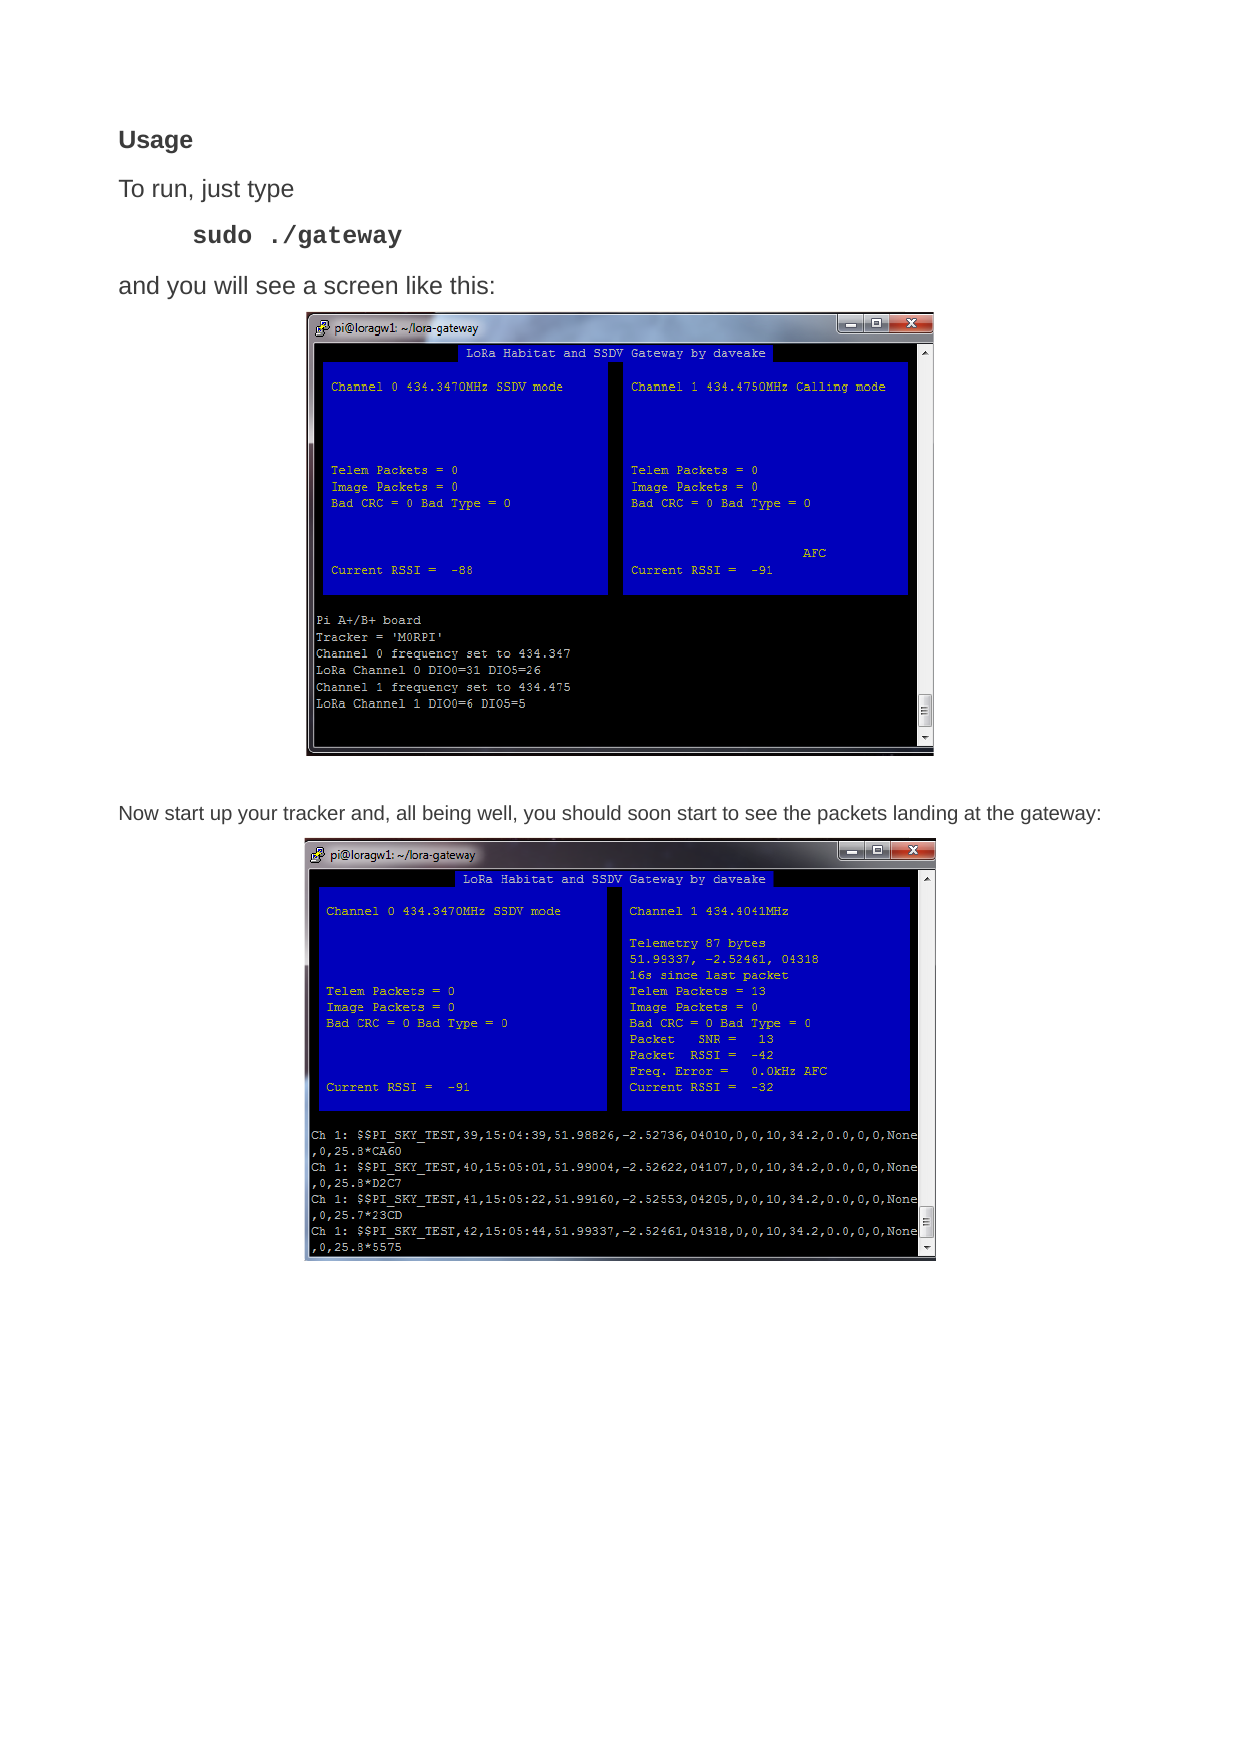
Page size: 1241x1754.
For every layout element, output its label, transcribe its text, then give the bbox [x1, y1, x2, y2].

text and you will see a screen like this: [118, 263, 1122, 299]
text Now start up your tracker and, all being well, you should soon start to see the packets landing at the gateway: [118, 796, 1122, 825]
picture [304, 837, 936, 1261]
picture [306, 311, 934, 756]
text sudo ./gateway [192, 215, 1122, 251]
text Usage [118, 118, 1122, 154]
text To run, just type [118, 167, 1122, 202]
